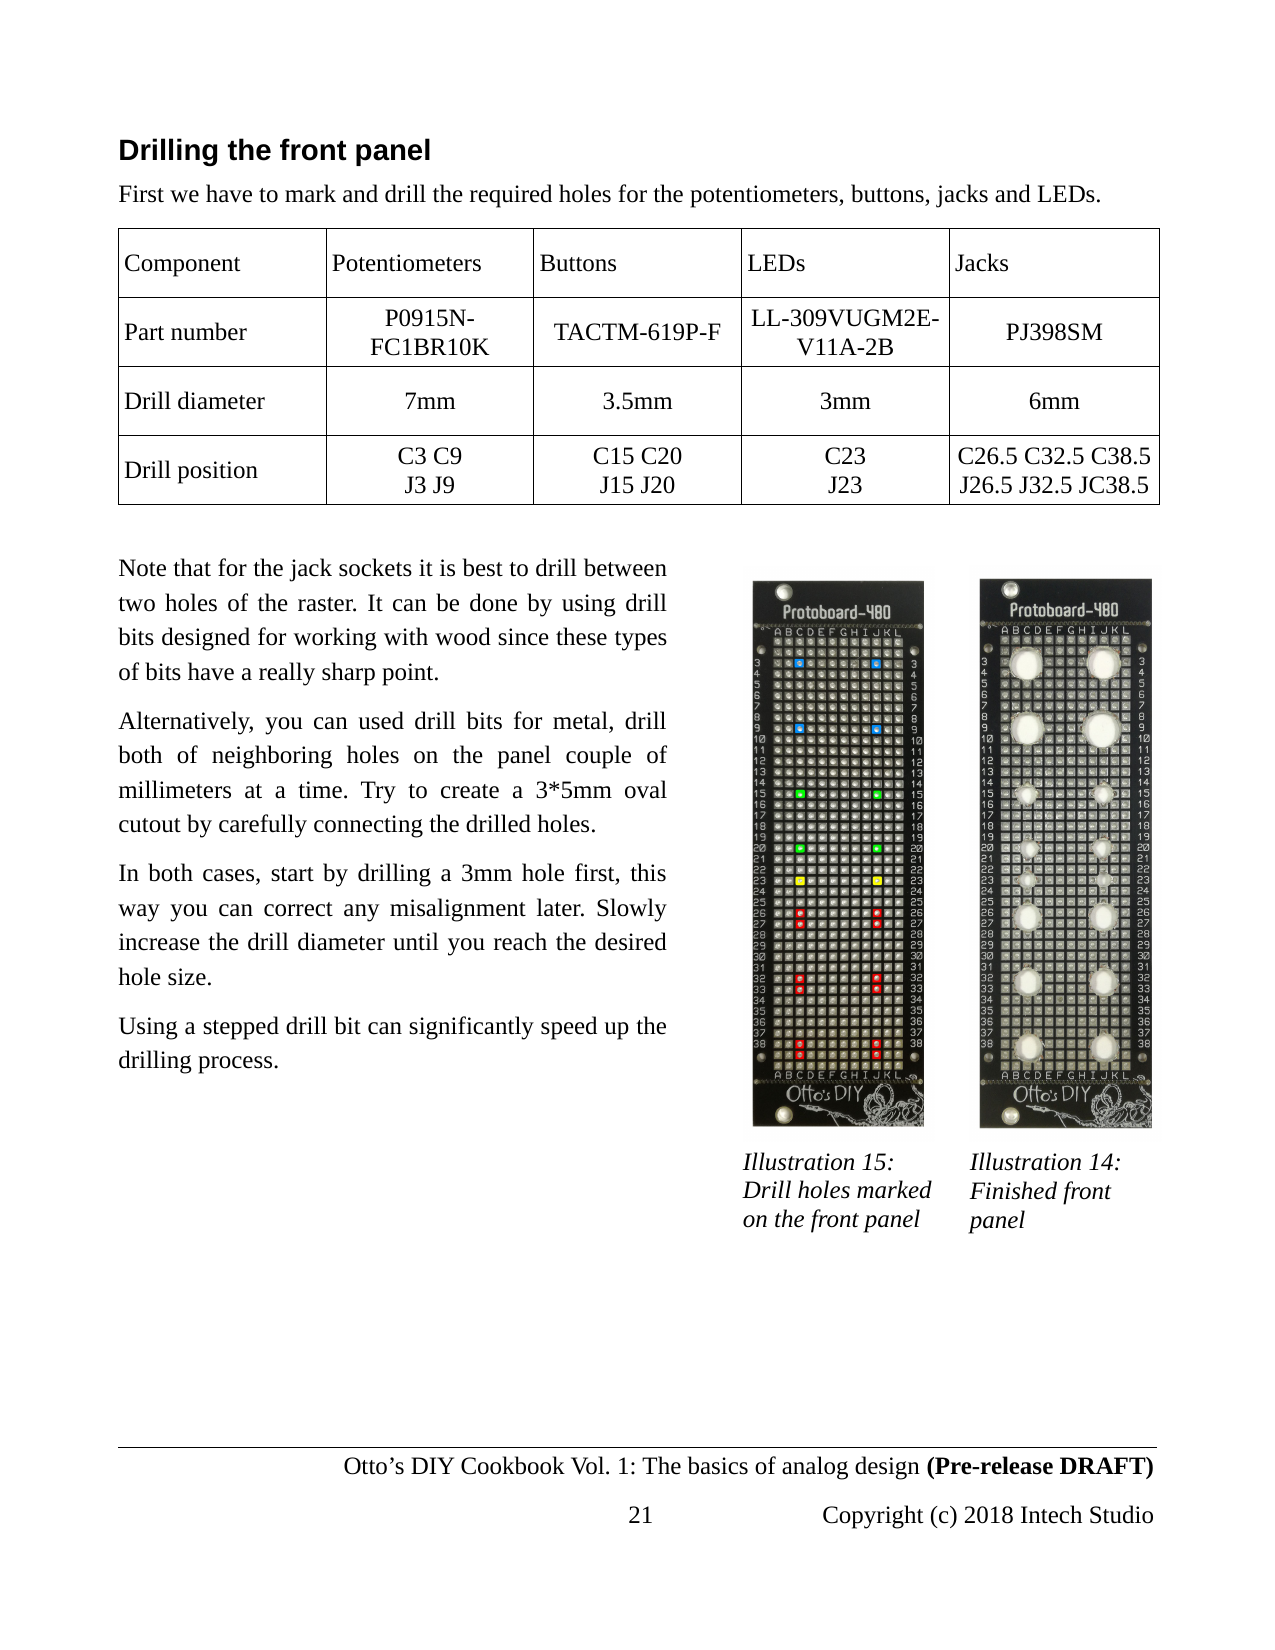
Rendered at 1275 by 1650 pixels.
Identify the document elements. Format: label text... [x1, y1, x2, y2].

text Illustration 14: Finished front panel [969, 1142, 1162, 1233]
subtitle Drilling the front panel [118, 133, 1157, 166]
picture [969, 565, 1162, 1142]
table_cell Drill diameter [119, 367, 326, 435]
text Illustration 15: Drill holes marked on the front panel [743, 1142, 934, 1233]
table_cell 7mm [327, 367, 533, 435]
table_header Jacks [950, 229, 1159, 297]
text [935, 706, 969, 838]
table_header LEDs [742, 229, 949, 297]
table_cell 3mm [742, 367, 949, 435]
text Alternatively, you can used drill bits for metal, drill both of neighboring holes on the panel couple of millimeters at a time. Try to create a 3*5mm oval cutout by carefully connecting the drilled holes. [118, 706, 742, 838]
text First we have to mark and drill the required holes for the potentiometers, buttons, jacks and LEDs. [118, 179, 1157, 208]
text Using a stepped drill bit can significantly speed up the drilling process. [118, 1011, 742, 1074]
text [935, 1011, 969, 1074]
table_cell P0915N-FC1BR10K [327, 298, 533, 366]
table_cell PJ398SM [950, 298, 1159, 366]
table_cell C23 J23 [742, 436, 949, 504]
table_header Potentiometers [327, 229, 533, 297]
table_cell Drill position [119, 436, 326, 504]
table_cell LL-309VUGM2E-V11A-2B [742, 298, 949, 366]
text Note that for the jack sockets it is best to drill between two holes of the raster. It can be done by using drill bits designed for working with wood since these types of bits have a really sharp point. [118, 552, 1162, 686]
table_cell C3 C9 J3 J9 [327, 436, 533, 504]
table_cell 3.5mm [534, 367, 741, 435]
text [935, 858, 969, 991]
table_cell TACTM-619P-F [534, 298, 741, 366]
table_cell C26.5 C32.5 C38.5 J26.5 J32.5 JC38.5 [950, 436, 1159, 504]
text In both cases, start by drilling a 3mm hole first, this way you can correct any misalignment later. Slowly increase the drill diameter until you reach the desired hole size. [118, 858, 742, 991]
table_header Buttons [534, 229, 741, 297]
picture [742, 566, 935, 1142]
table_cell 6mm [950, 367, 1159, 435]
table_header Component [119, 229, 326, 297]
table_cell Part number [119, 298, 326, 366]
table_cell C15 C20 J15 J20 [534, 436, 741, 504]
